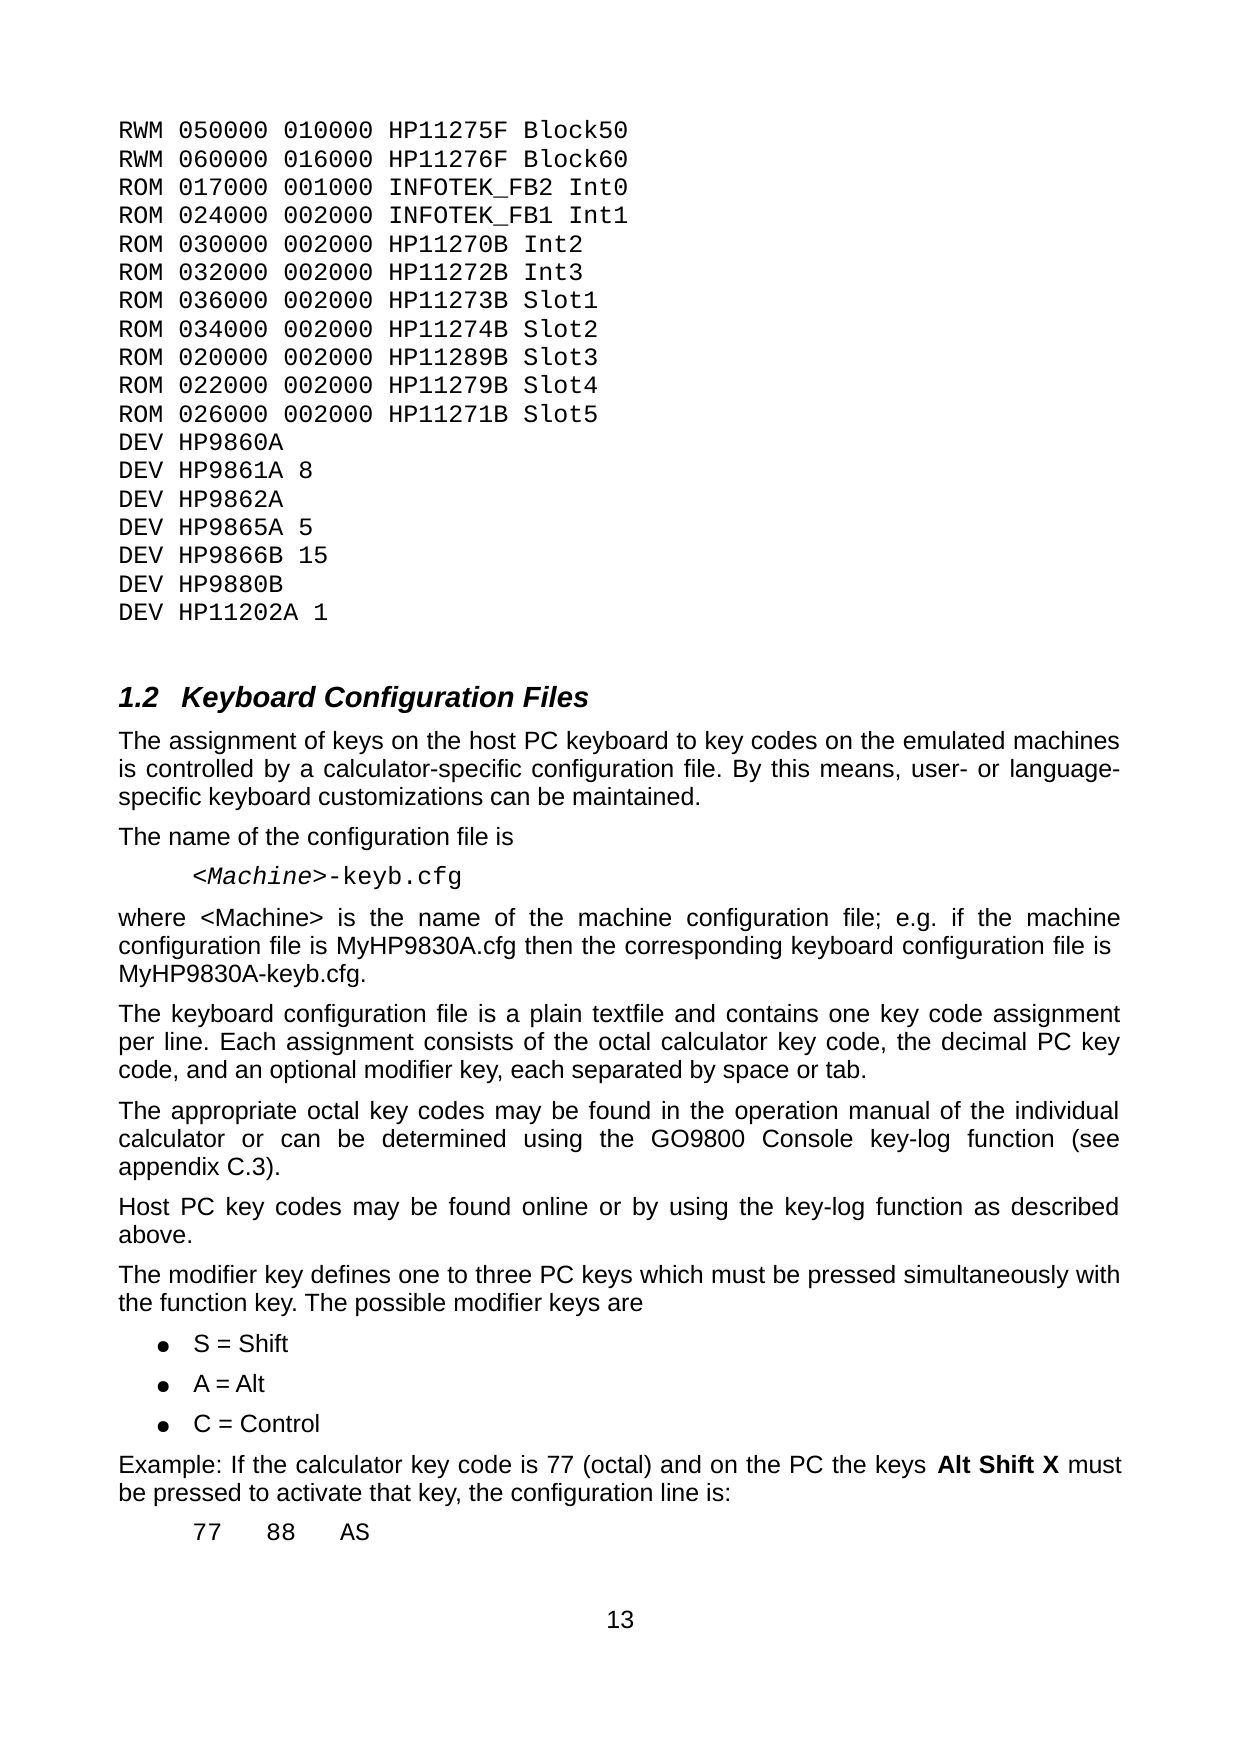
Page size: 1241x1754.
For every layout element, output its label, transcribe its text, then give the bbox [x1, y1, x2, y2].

text ROM 020000 002000 HP11289B Slot3 [118, 345, 1122, 373]
text Host PC key codes may be found online or by using the key-log function as described above. [118, 1193, 1122, 1249]
text ROM 026000 002000 HP11271B Slot5 [118, 401, 1122, 430]
text ROM 036000 002000 HP11273B Slot1 [118, 288, 1122, 316]
text DEV HP9880B [118, 571, 1122, 600]
list A = Alt [156, 1370, 1122, 1398]
subtitle Keyboard Configuration Files [118, 681, 1122, 714]
text <Machine>-keyb.cfg [118, 863, 1122, 892]
text The modifier key defines one to three PC keys which must be pressed simultaneously with the function key. The possible modifier keys are [118, 1261, 1122, 1317]
list S = Shift [156, 1329, 1122, 1357]
text DEV HP9866B 15 [118, 543, 1122, 571]
text ROM 030000 002000 HP11270B Int2 [118, 231, 1122, 260]
text ROM 022000 002000 HP11279B Slot4 [118, 373, 1122, 401]
text ROM 032000 002000 HP11272B Int3 [118, 260, 1122, 288]
text DEV HP9861A 8 [118, 458, 1122, 486]
text ROM 017000 001000 INFOTEK_FB2 Int0 [118, 175, 1122, 203]
text The name of the configuration file is [118, 823, 1122, 851]
text The keyboard configuration file is a plain textfile and contains one key code assignment per line. Each assignment consists of the octal calculator key code, the decimal PC key code, and an optional modifier key, each separated by space or tab. [118, 1000, 1122, 1084]
text where <Machine> is the name of the machine configuration file; e.g. if the machine configuration file is MyHP9830A.cfg then the corresponding keyboard configuration file is MyHP9830A-keyb.cfg. [118, 904, 1122, 988]
text The assignment of keys on the host PC keyboard to key codes on the emulated machines is controlled by a calculator-specific configuration file. By this means, user- or language-specific keyboard customizations can be maintained. [118, 727, 1122, 810]
list C = Control [156, 1410, 1122, 1438]
text DEV HP9862A [118, 486, 1122, 515]
text DEV HP9860A [118, 430, 1122, 458]
text DEV HP11202A 1 [118, 600, 1122, 628]
text Example: If the calculator key code is 77 (octal) and on the PC the keys Alt Shift X must be pressed to activate that key, the configuration line is: [118, 1451, 1122, 1507]
text DEV HP9865A 5 [118, 515, 1122, 543]
text ROM 024000 002000 INFOTEK_FB1 Int1 [118, 203, 1122, 231]
text 77 88 AS [118, 1519, 1122, 1547]
text ROM 034000 002000 HP11274B Slot2 [118, 316, 1122, 345]
text RWM 050000 010000 HP11275F Block50 [118, 118, 1122, 146]
text The appropriate octal key codes may be found in the operation manual of the individual calculator or can be determined using the GO9800 Console key-log function (see appendix C.3). [118, 1097, 1122, 1180]
text RWM 060000 016000 HP11276F Block60 [118, 146, 1122, 175]
